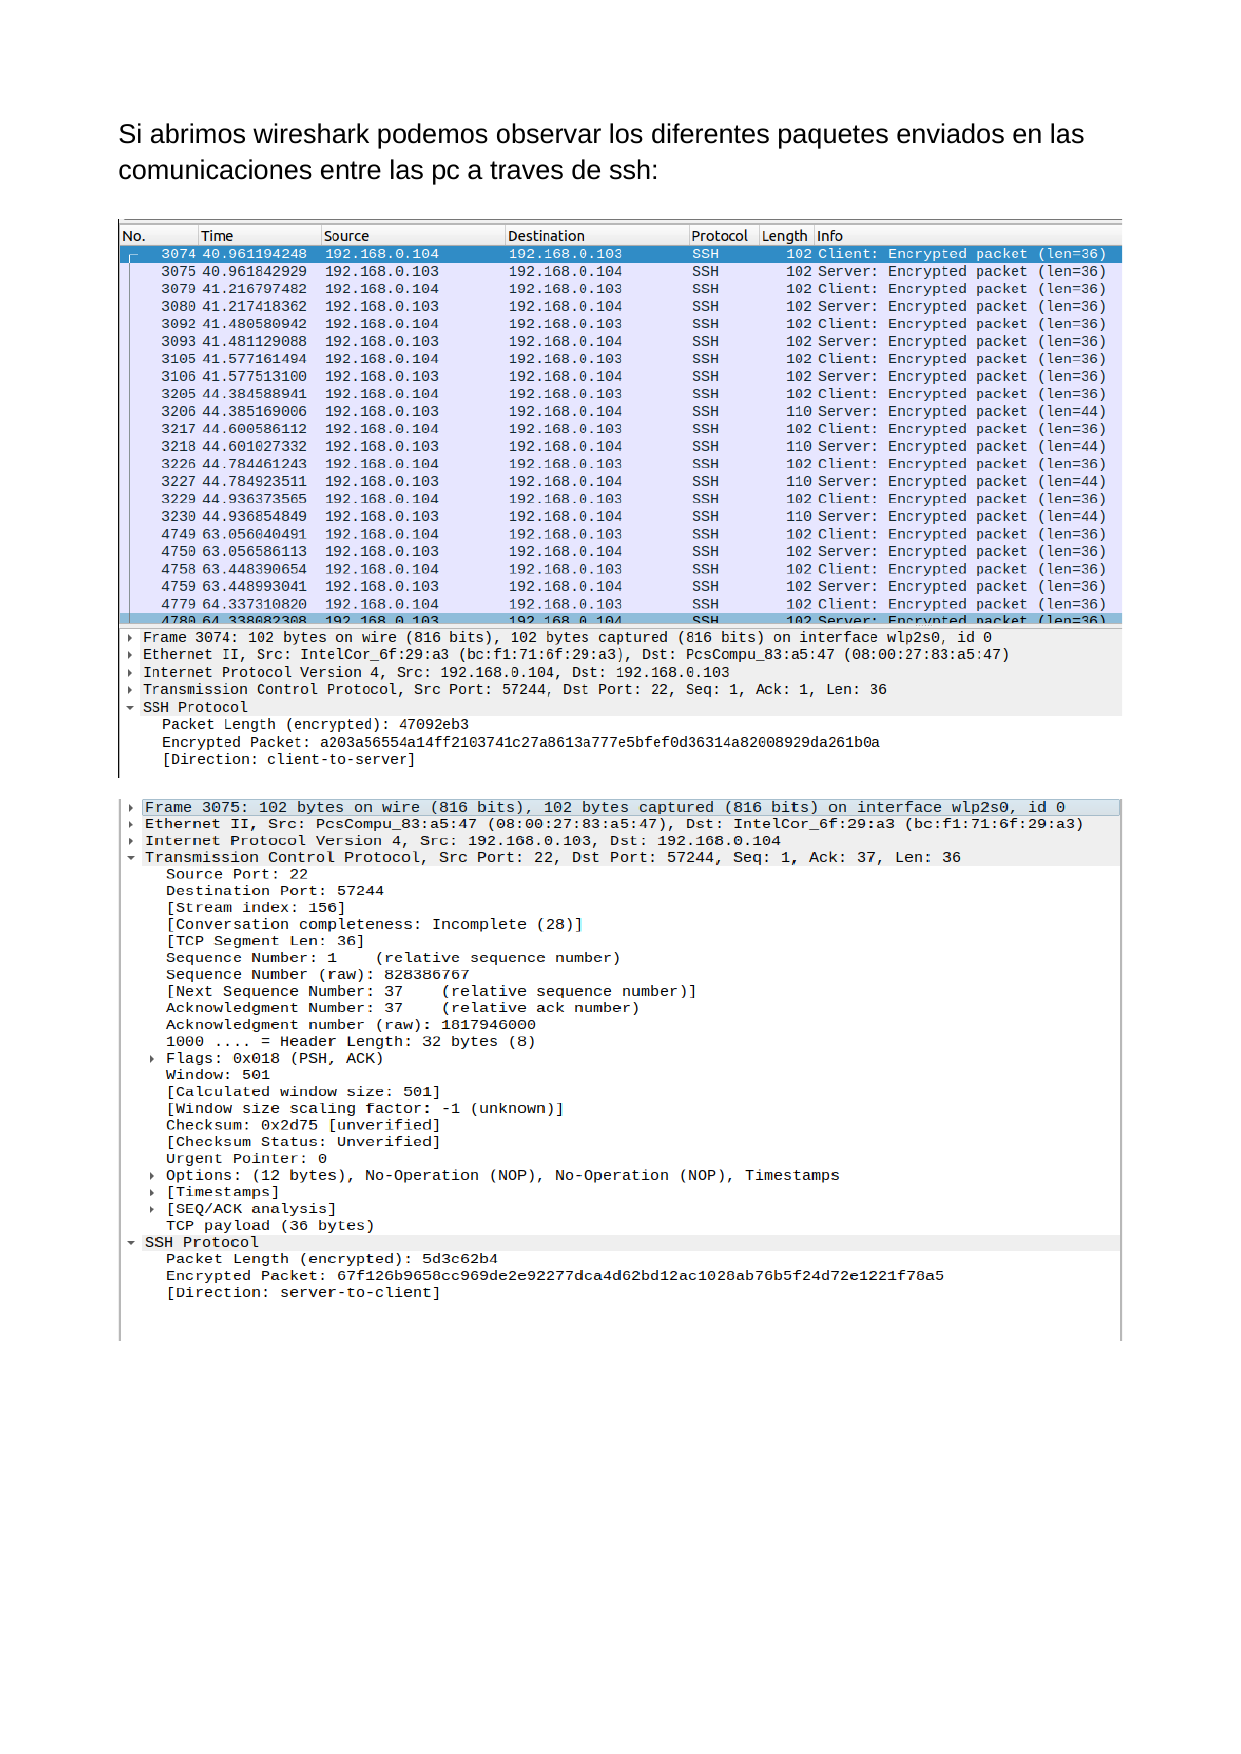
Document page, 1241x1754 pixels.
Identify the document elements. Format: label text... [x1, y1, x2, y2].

text Si abrimos wireshark podemos observar los diferentes paquetes enviados en las comunicaciones entre las pc a traves de ssh: [118, 118, 1122, 185]
picture [118, 799, 1123, 1341]
picture [118, 219, 1123, 778]
